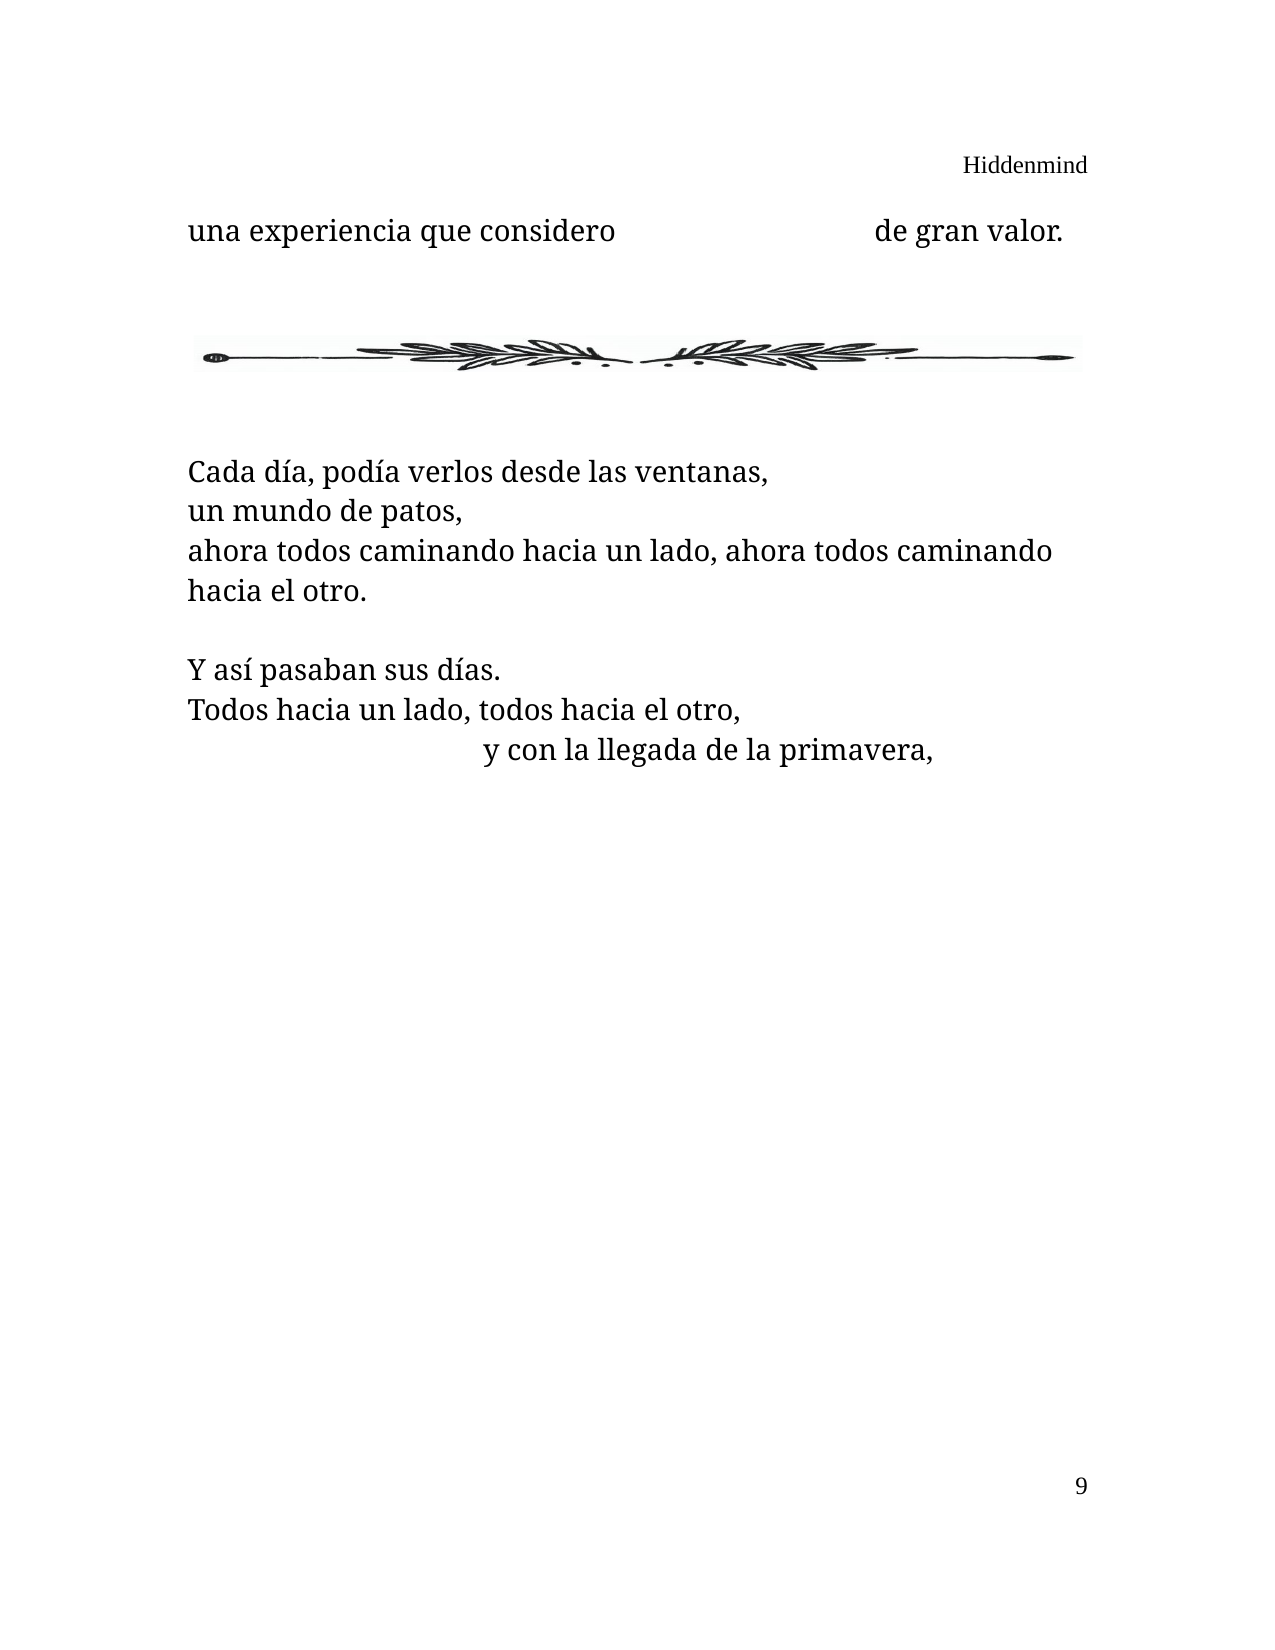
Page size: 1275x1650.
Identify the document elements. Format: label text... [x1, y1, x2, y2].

picture [193, 335, 1083, 372]
text una experiencia que considero [187, 210, 622, 250]
text un mundo de patos, [187, 491, 1087, 530]
text y con la llegada de la primavera, [187, 729, 1087, 768]
text de gran valor. [652, 210, 1087, 250]
text Cada día, podía verlos desde las ventanas, [187, 451, 1087, 491]
text Y así pasaban sus días. [187, 649, 1087, 689]
text Todos hacia un lado, todos hacia el otro, [187, 689, 1087, 729]
text ahora todos caminando hacia un lado, ahora todos caminando hacia el otro. [187, 530, 1087, 610]
